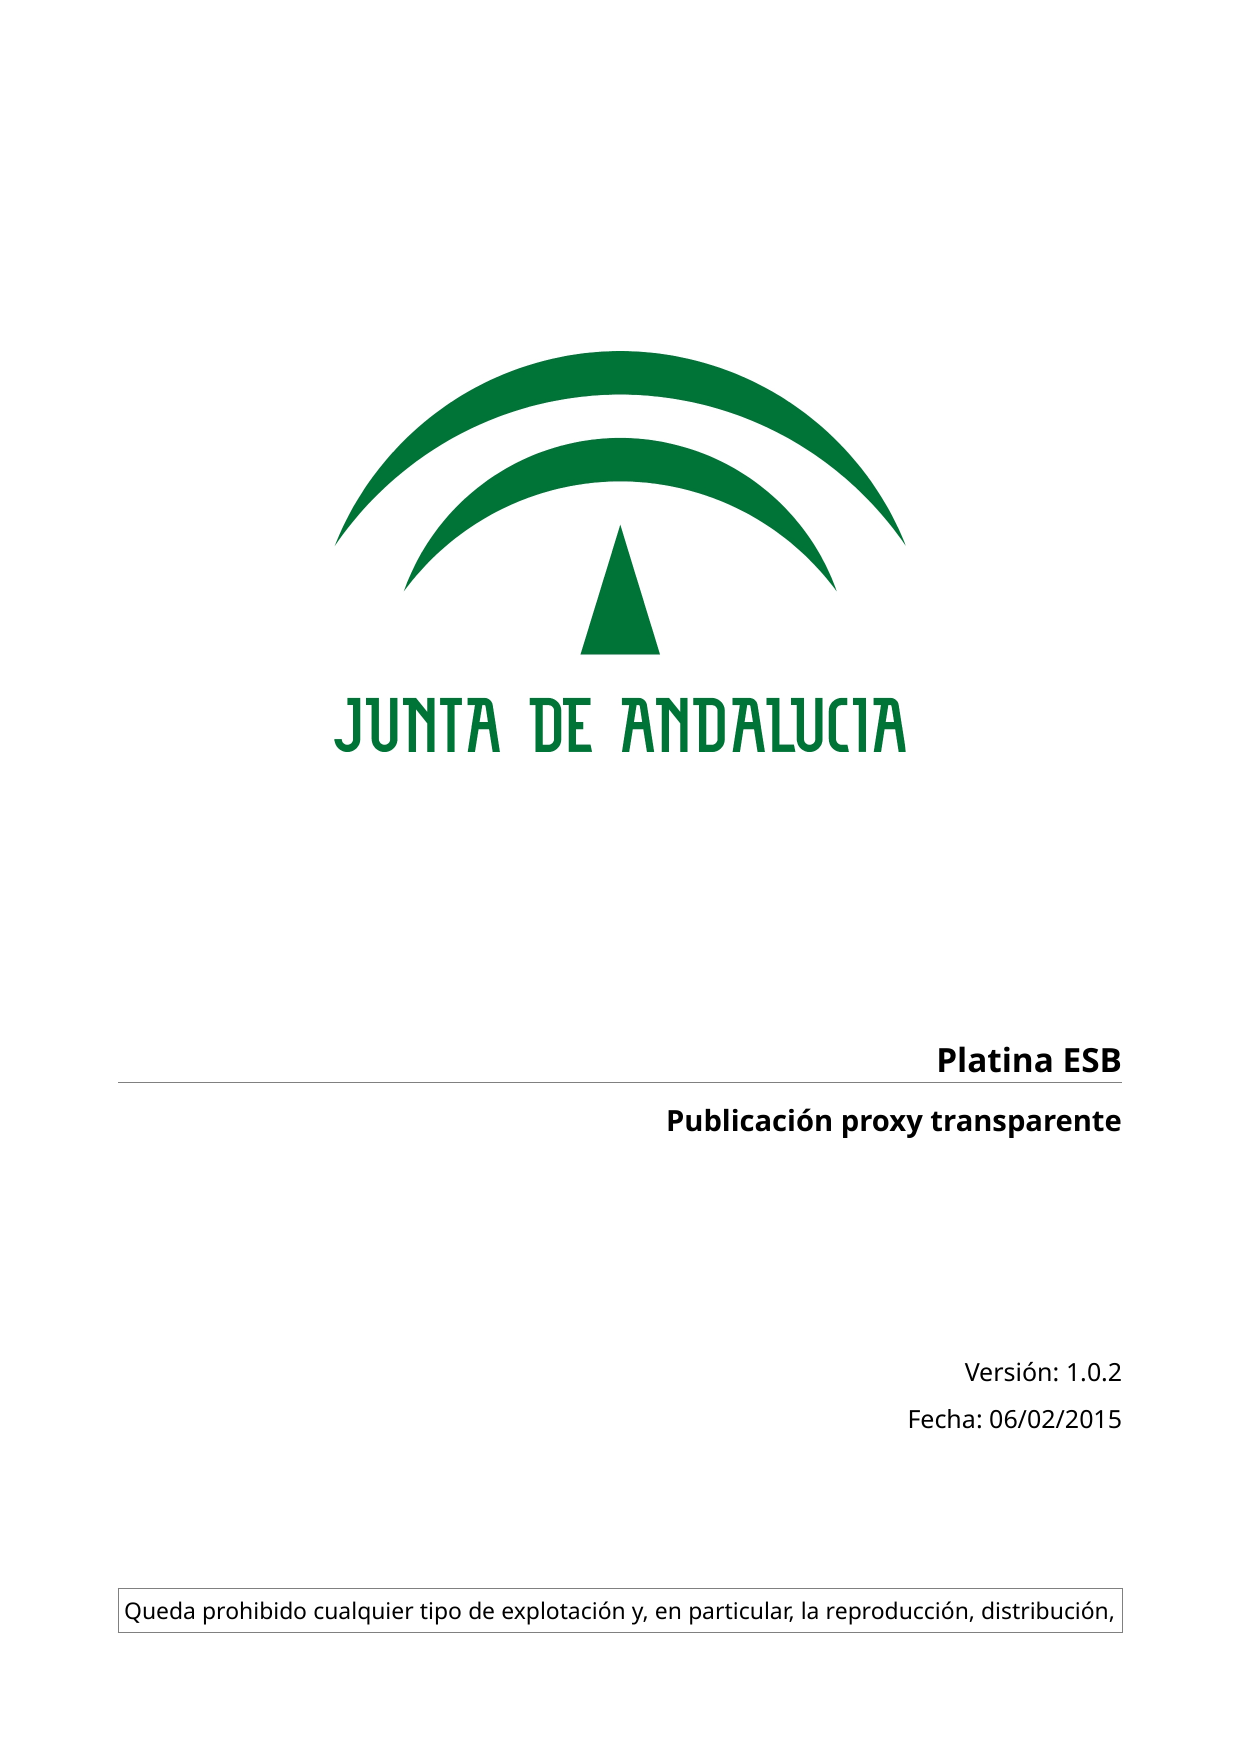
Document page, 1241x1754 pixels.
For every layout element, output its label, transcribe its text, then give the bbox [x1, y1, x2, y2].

title Publicación proxy transparente [118, 1101, 1122, 1140]
picture [334, 351, 906, 752]
text Fecha: 06/02/2015 [118, 1402, 1122, 1436]
text Versión: 1.0.2 [118, 1355, 1122, 1389]
table_header Queda prohibido cualquier tipo de explotación y, en particular, la reproducción, distribución, [119, 1589, 1122, 1632]
text Platina ESB [118, 1036, 1122, 1082]
